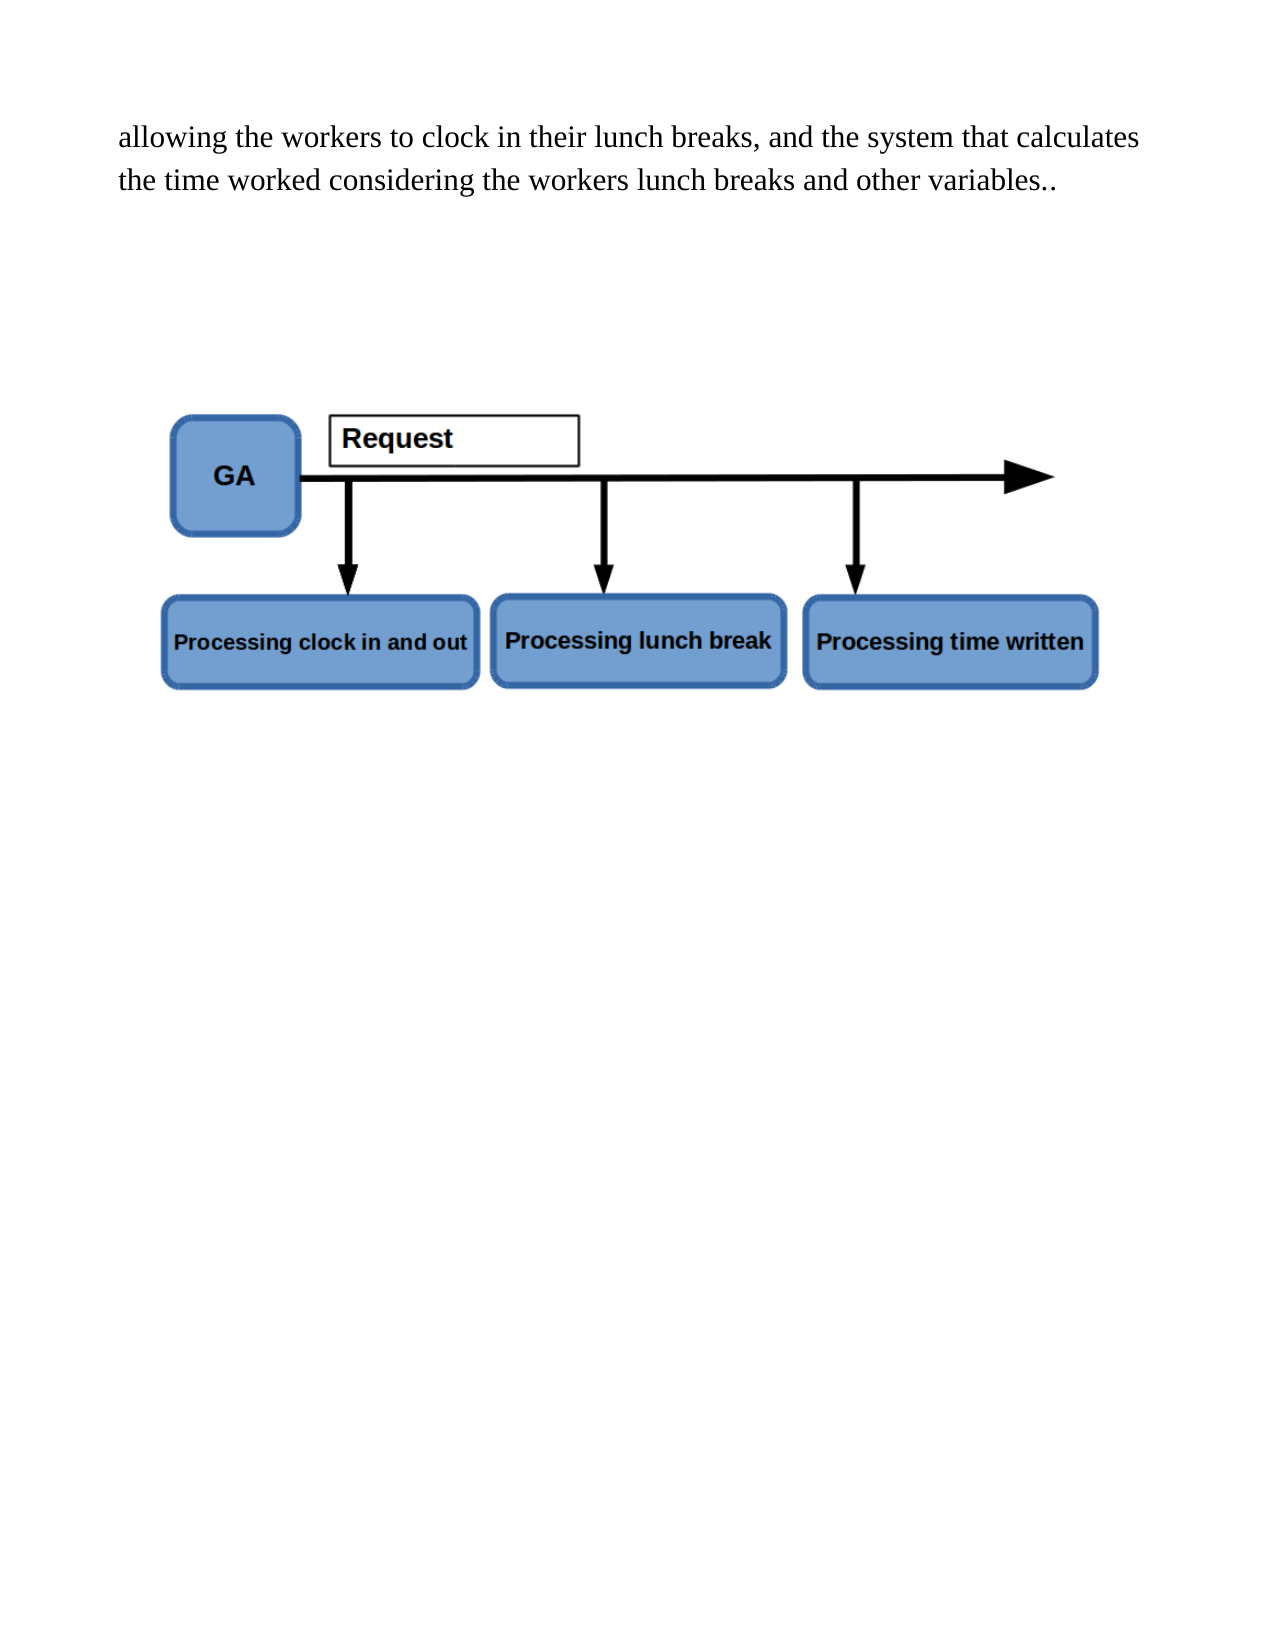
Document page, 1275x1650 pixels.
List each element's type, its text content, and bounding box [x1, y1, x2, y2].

picture [97, 211, 1255, 1105]
text The Chain of Responsibility allows us to avoid coupling the sender a request to its receiver by giving more than one object a chance to handle the request. we choose this pattern because it describes the way how the request can be send and can be handle by the system. The subsystems that used this design pattern are the following: the clock in and out system for the graduate students, the button allowing the workers to clock in their lunch breaks, and the system that calculates the time worked considering the workers lunch breaks and other variables.. [118, 118, 1157, 197]
